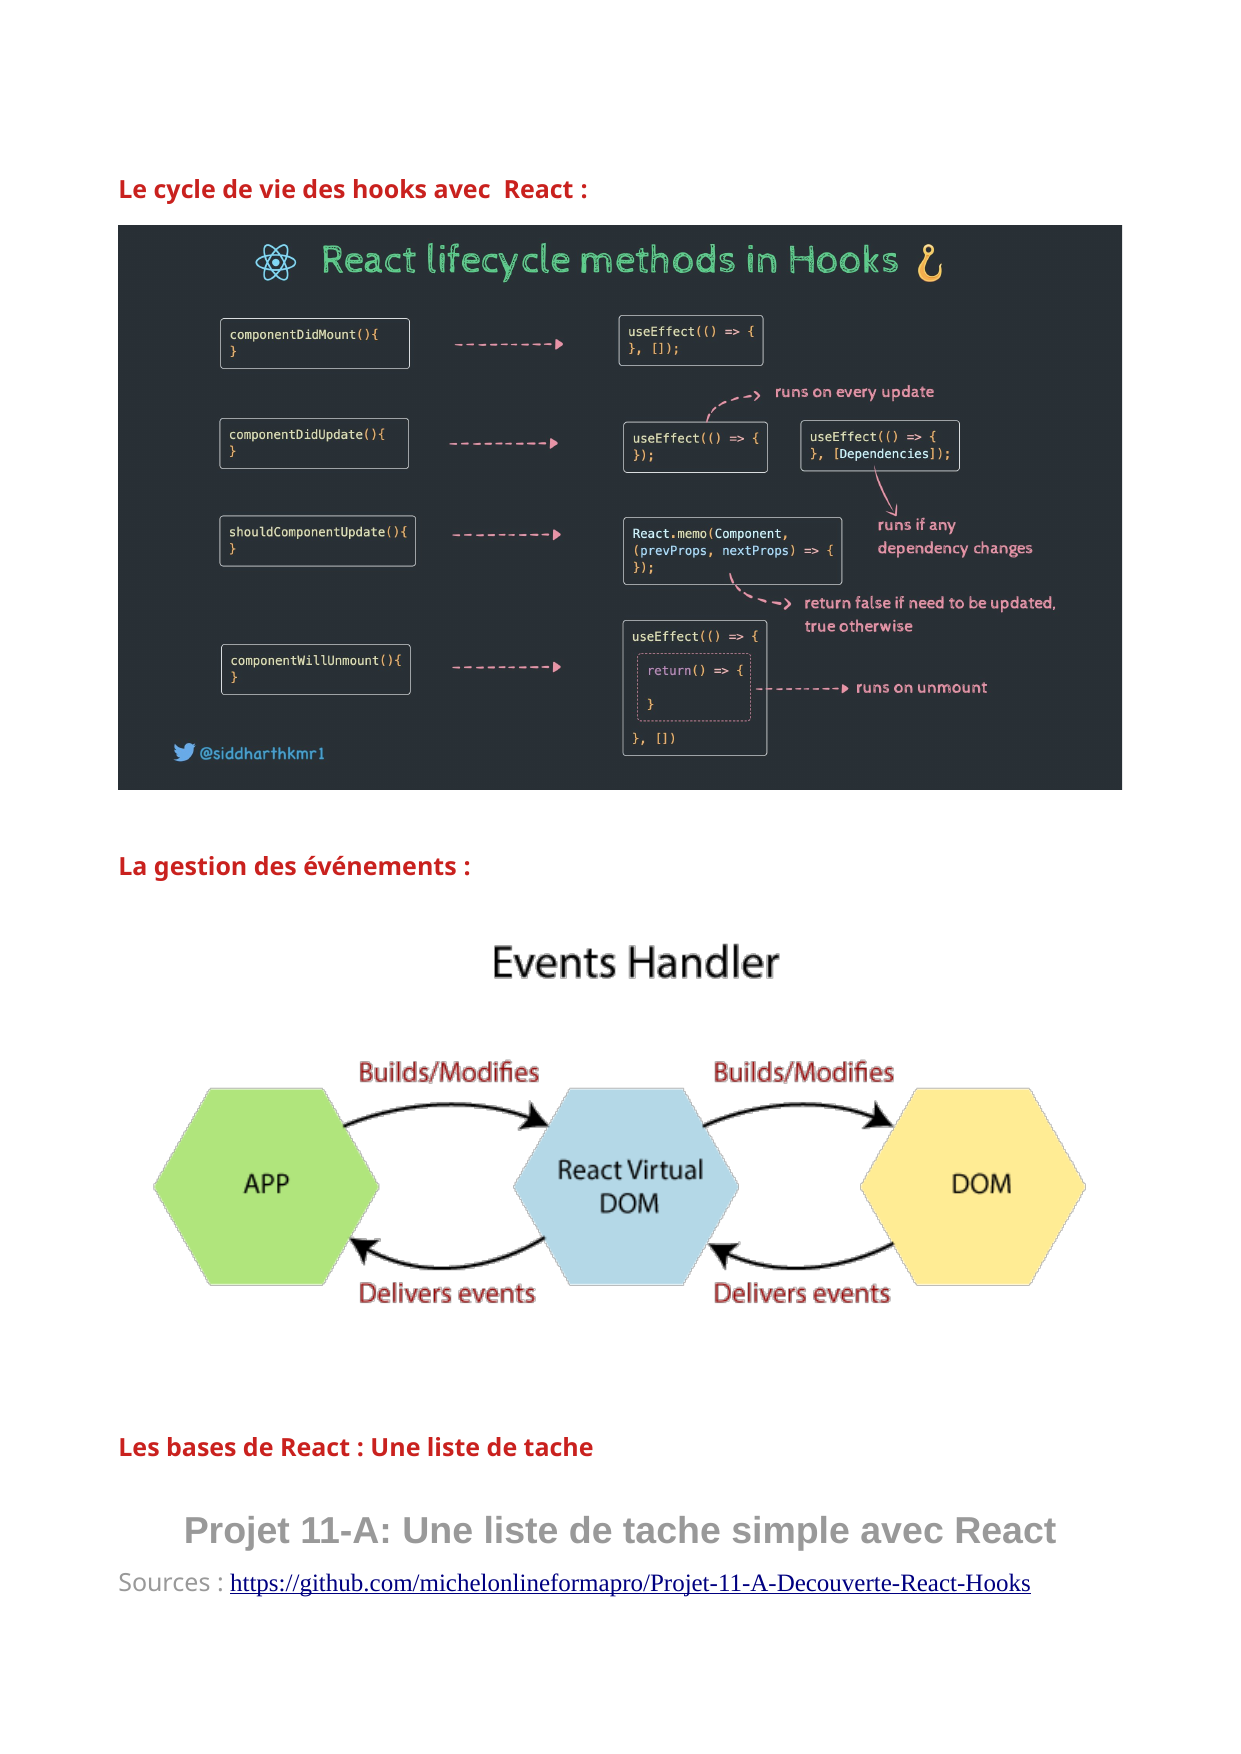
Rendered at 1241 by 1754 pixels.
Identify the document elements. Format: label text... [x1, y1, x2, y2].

text Les bases de React : Une liste de tache [118, 1430, 1122, 1464]
picture [118, 225, 1123, 790]
subtitle Projet 11-A: Une liste de tache simple avec React [118, 1509, 1122, 1552]
text Le cycle de vie des hooks avec React : [118, 172, 1122, 206]
text La gestion des événements : [118, 849, 1122, 883]
picture [151, 902, 1089, 1372]
text Sources : https://github.com/michelonlineformapro/Projet-11-A-Decouverte-React-Hooks [118, 1564, 1122, 1598]
